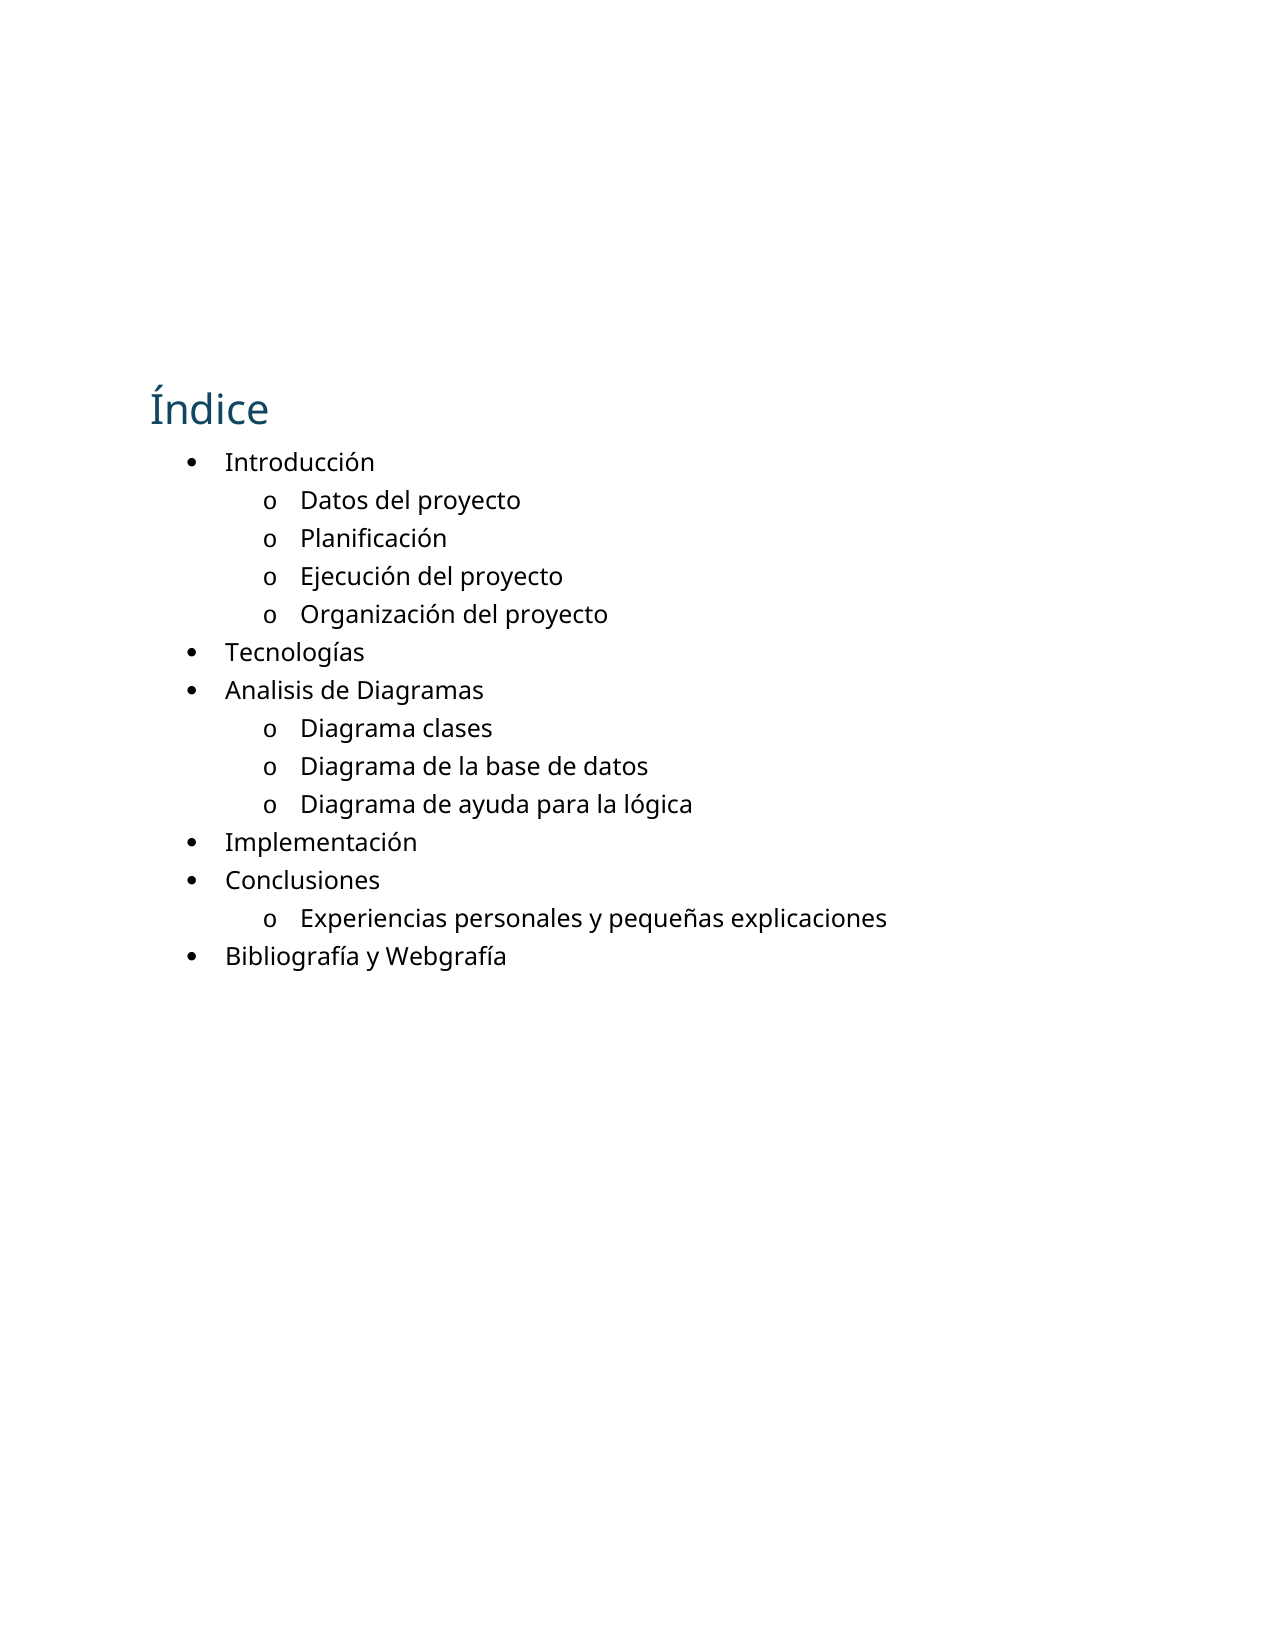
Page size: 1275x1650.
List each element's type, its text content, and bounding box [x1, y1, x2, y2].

list Organización del proyecto [262, 597, 1125, 631]
list Implementación [187, 825, 1125, 859]
list Diagrama de la base de datos [262, 749, 1125, 783]
list Tecnologías [187, 635, 1125, 669]
list Diagrama de ayuda para la lógica [262, 787, 1125, 821]
list Analisis de Diagramas [187, 673, 1125, 707]
list Conclusiones [187, 862, 1125, 897]
list Bibliografía y Webgrafía [187, 938, 1125, 972]
list Introducción [187, 445, 1125, 479]
list Experiencias personales y pequeñas explicaciones [262, 900, 1125, 934]
list Datos del proyecto [262, 483, 1125, 517]
list Diagrama clases [262, 711, 1125, 745]
list Ejecución del proyecto [262, 559, 1125, 593]
list Planificación [262, 521, 1125, 555]
subtitle Índice [150, 380, 1125, 437]
